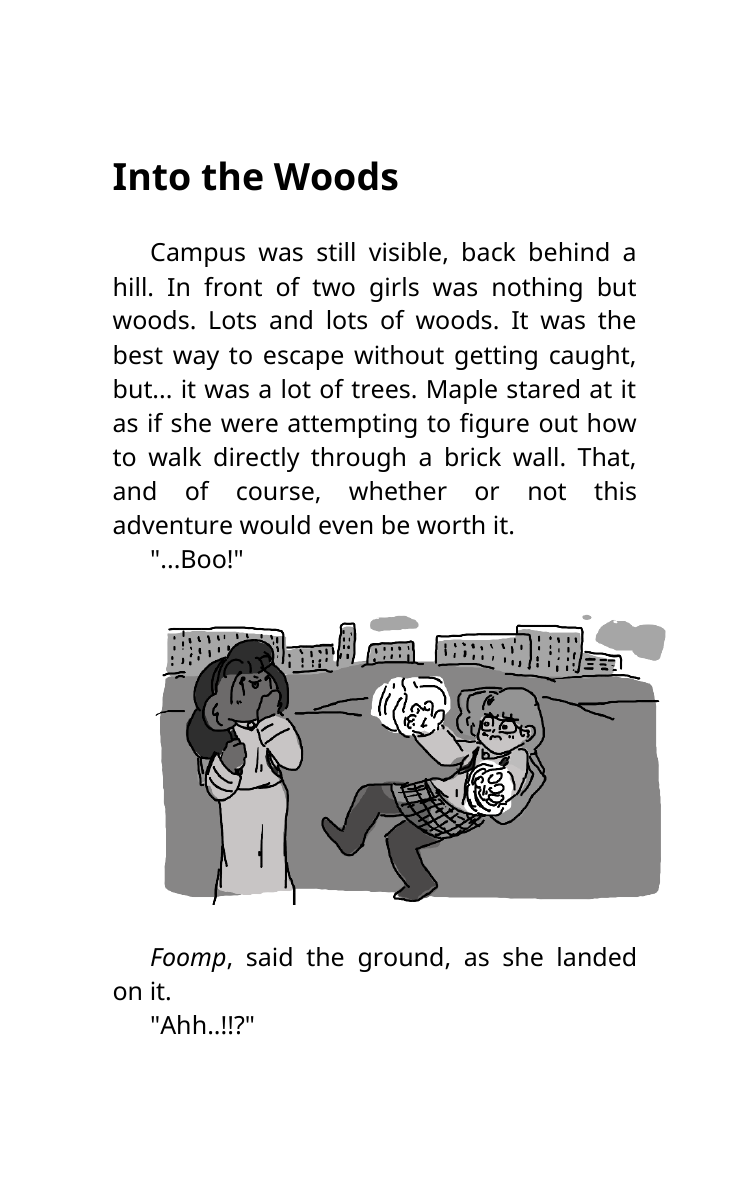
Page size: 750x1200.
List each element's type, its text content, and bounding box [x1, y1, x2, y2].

picture [150, 609, 675, 905]
text Foomp, said the ground, as she landed on it. [112, 939, 637, 1007]
text Campus was still visible, back behind a hill. In front of two girls was nothing but woods. Lots and lots of woods. It was the best way to escape without getting caught, but... it was a lot of trees. Maple stared at it as if she were attempting to figure out how to walk directly through a brick wall. That, and of course, whether or not this adventure would even be worth it. [112, 235, 637, 542]
text "...Boo!" [112, 542, 637, 576]
subtitle Into the Woods [112, 150, 637, 201]
text "Ahh..!!?" [112, 1007, 637, 1041]
